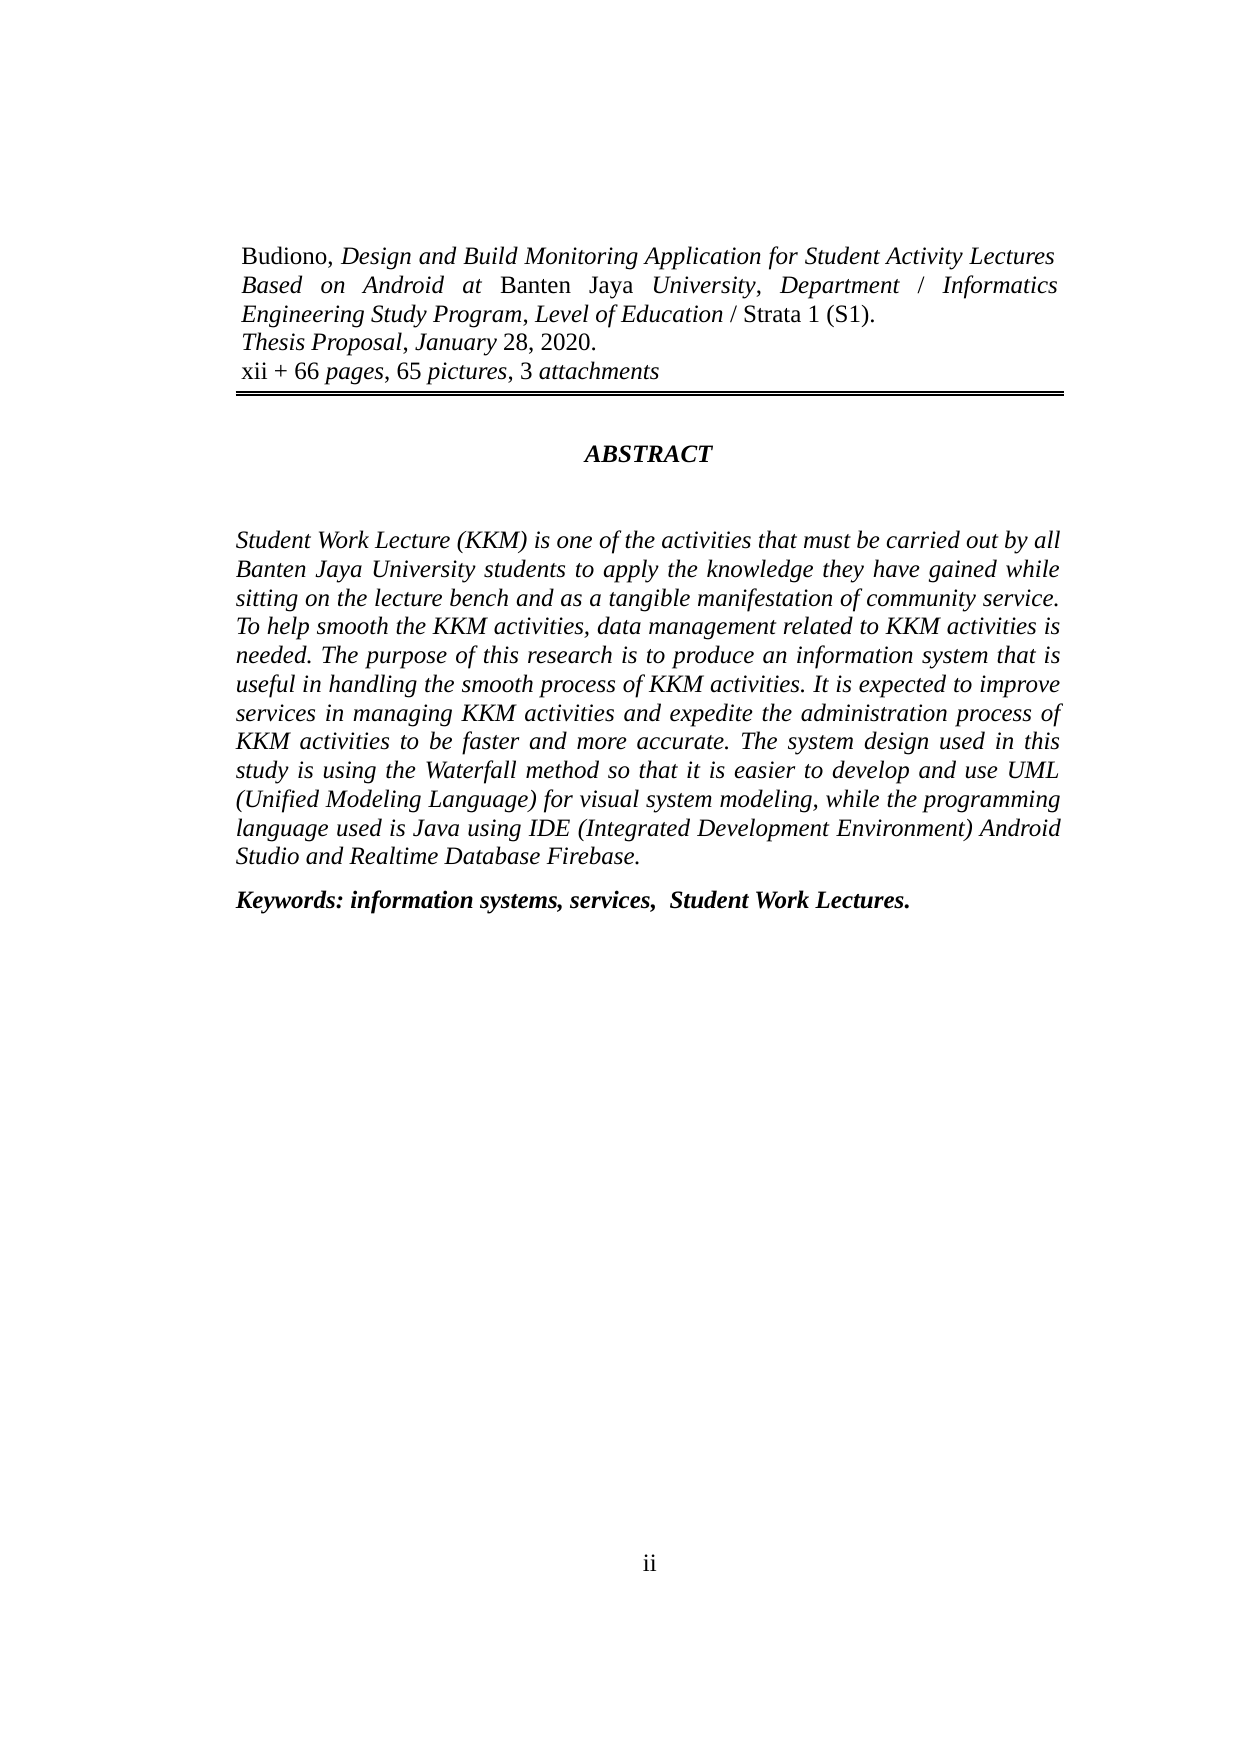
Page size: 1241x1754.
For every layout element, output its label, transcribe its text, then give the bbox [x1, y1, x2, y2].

table_header Budiono, Design and Build Monitoring Application for Student Activity Lectures Based on Android at Banten Jaya University, Department / Informatics Engineering Study Program, Level of Education / Strata 1 (S1). Thesis Proposal, January 28, 2020. xii + 66 pages, 65 pictures, 3 attachments [236, 236, 1063, 391]
text Keywords: information systems, services, Student Work Lectures. [236, 885, 1063, 914]
text ABSTRACT [236, 439, 1063, 468]
text Student Work Lecture (KKM) is one of the activities that must be carried out by all Banten Jaya University students to apply the knowledge they have gained while sitting on the lecture bench and as a tangible manifestation of community service. To help smooth the KKM activities, data management related to KKM activities is needed. The purpose of this research is to produce an information system that is useful in handling the smooth process of KKM activities. It is expected to improve services in managing KKM activities and expedite the administration process of KKM activities to be faster and more accurate. The system design used in this study is using the Waterfall method so that it is easier to develop and use UML (Unified Modeling Language) for visual system modeling, while the programming language used is Java using IDE (Integrated Development Environment) Android Studio and Realtime Database Firebase. [236, 525, 1063, 870]
